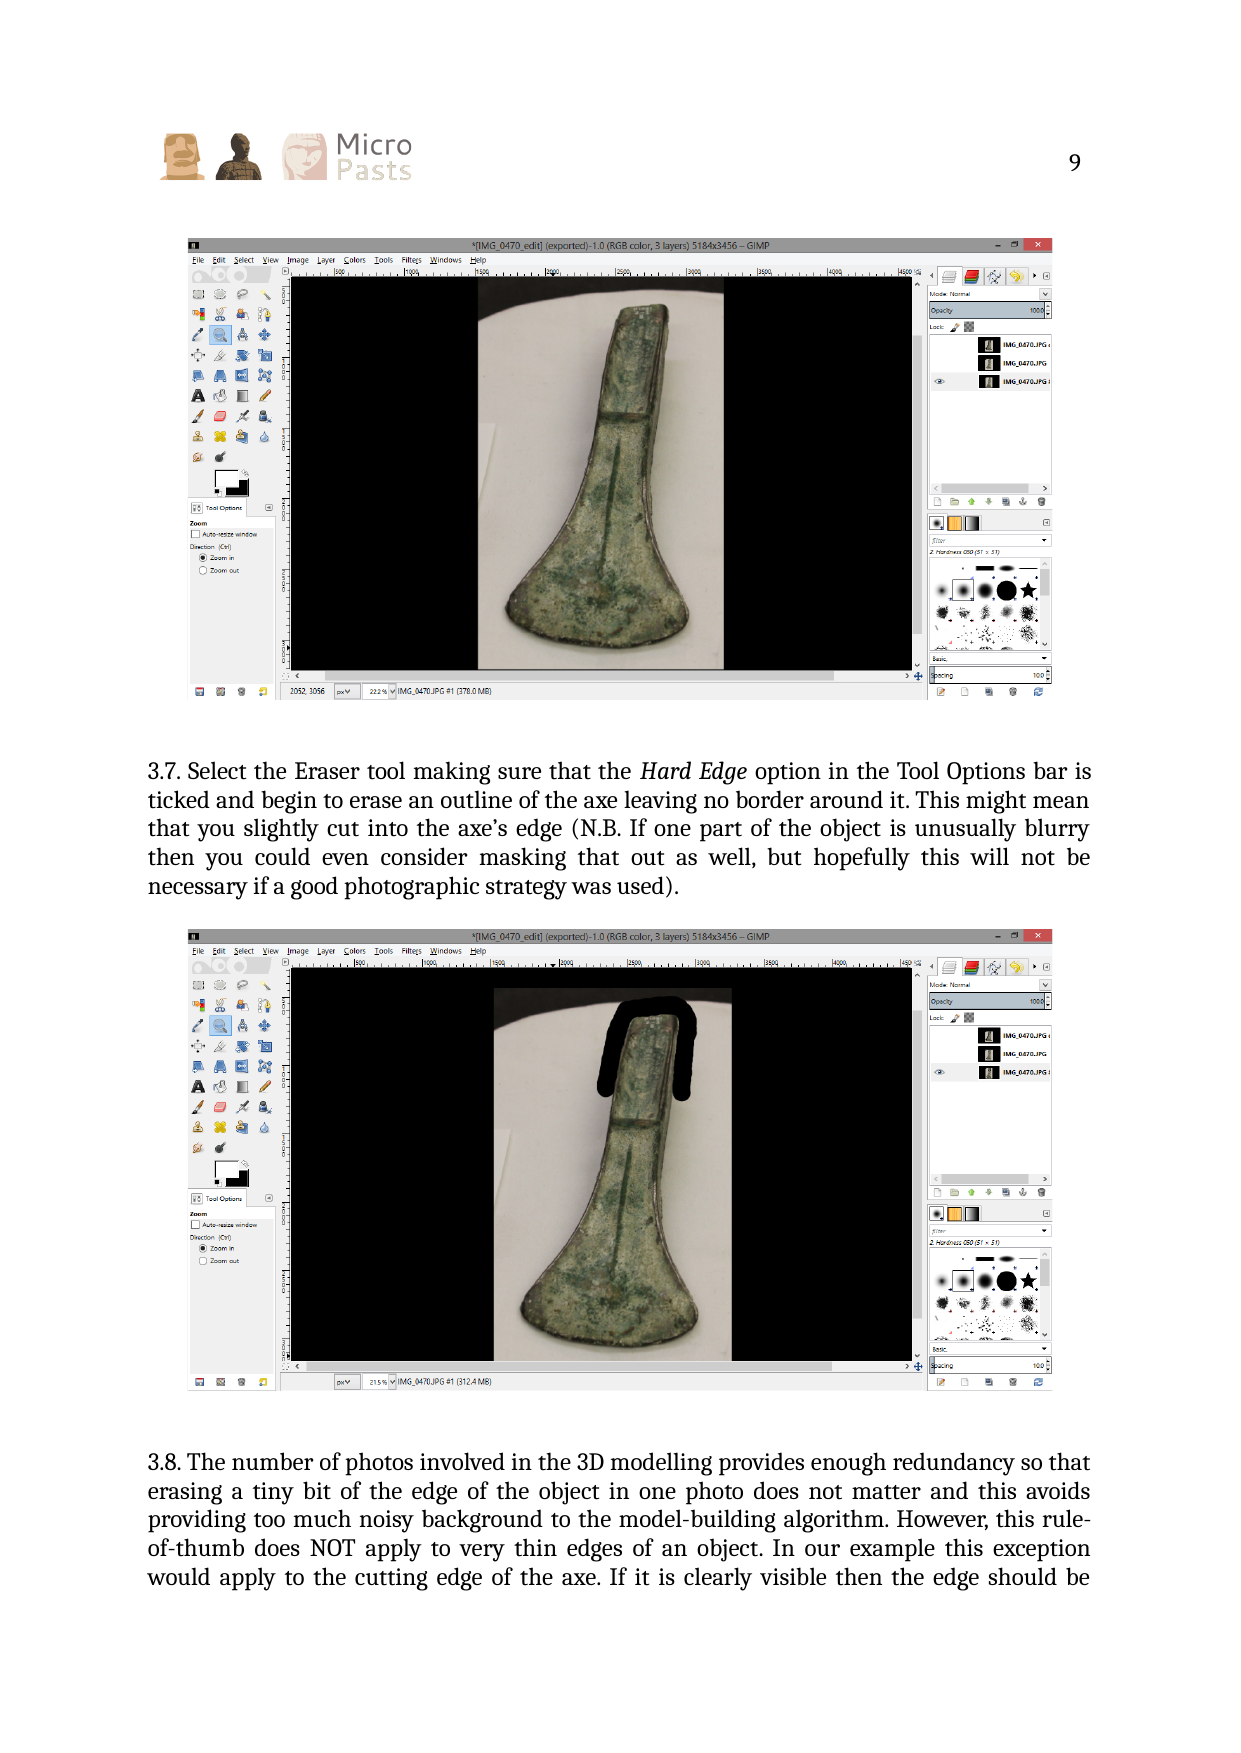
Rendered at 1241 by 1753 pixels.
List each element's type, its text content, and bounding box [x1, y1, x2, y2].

picture [187, 929, 1053, 1391]
picture [147, 131, 423, 182]
picture [187, 238, 1053, 700]
text 3.7. Select the Eraser tool making sure that the Hard Edge option in the Tool Options bar is ticked and begin to erase an outline of the axe leaving no border around it. This might mean that you slightly cut into the axe’s edge (N.B. If one part of the object is unusually blurry then you could even consider masking that out as well, but hopefully this will not be necessary if a good photographic strategy was used). [148, 757, 1092, 901]
text 3.8. The number of photos involved in the 3D modelling provides enough redundancy so that erasing a tiny bit of the edge of the object in one photo does not matter and this avoids providing too much noisy background to the model-building algorithm. However, this rule-of-thumb does NOT apply to very thin edges of an object. In our example this exception would apply to the cutting edge of the axe. If it is clearly visible then the edge should be [148, 1448, 1092, 1592]
